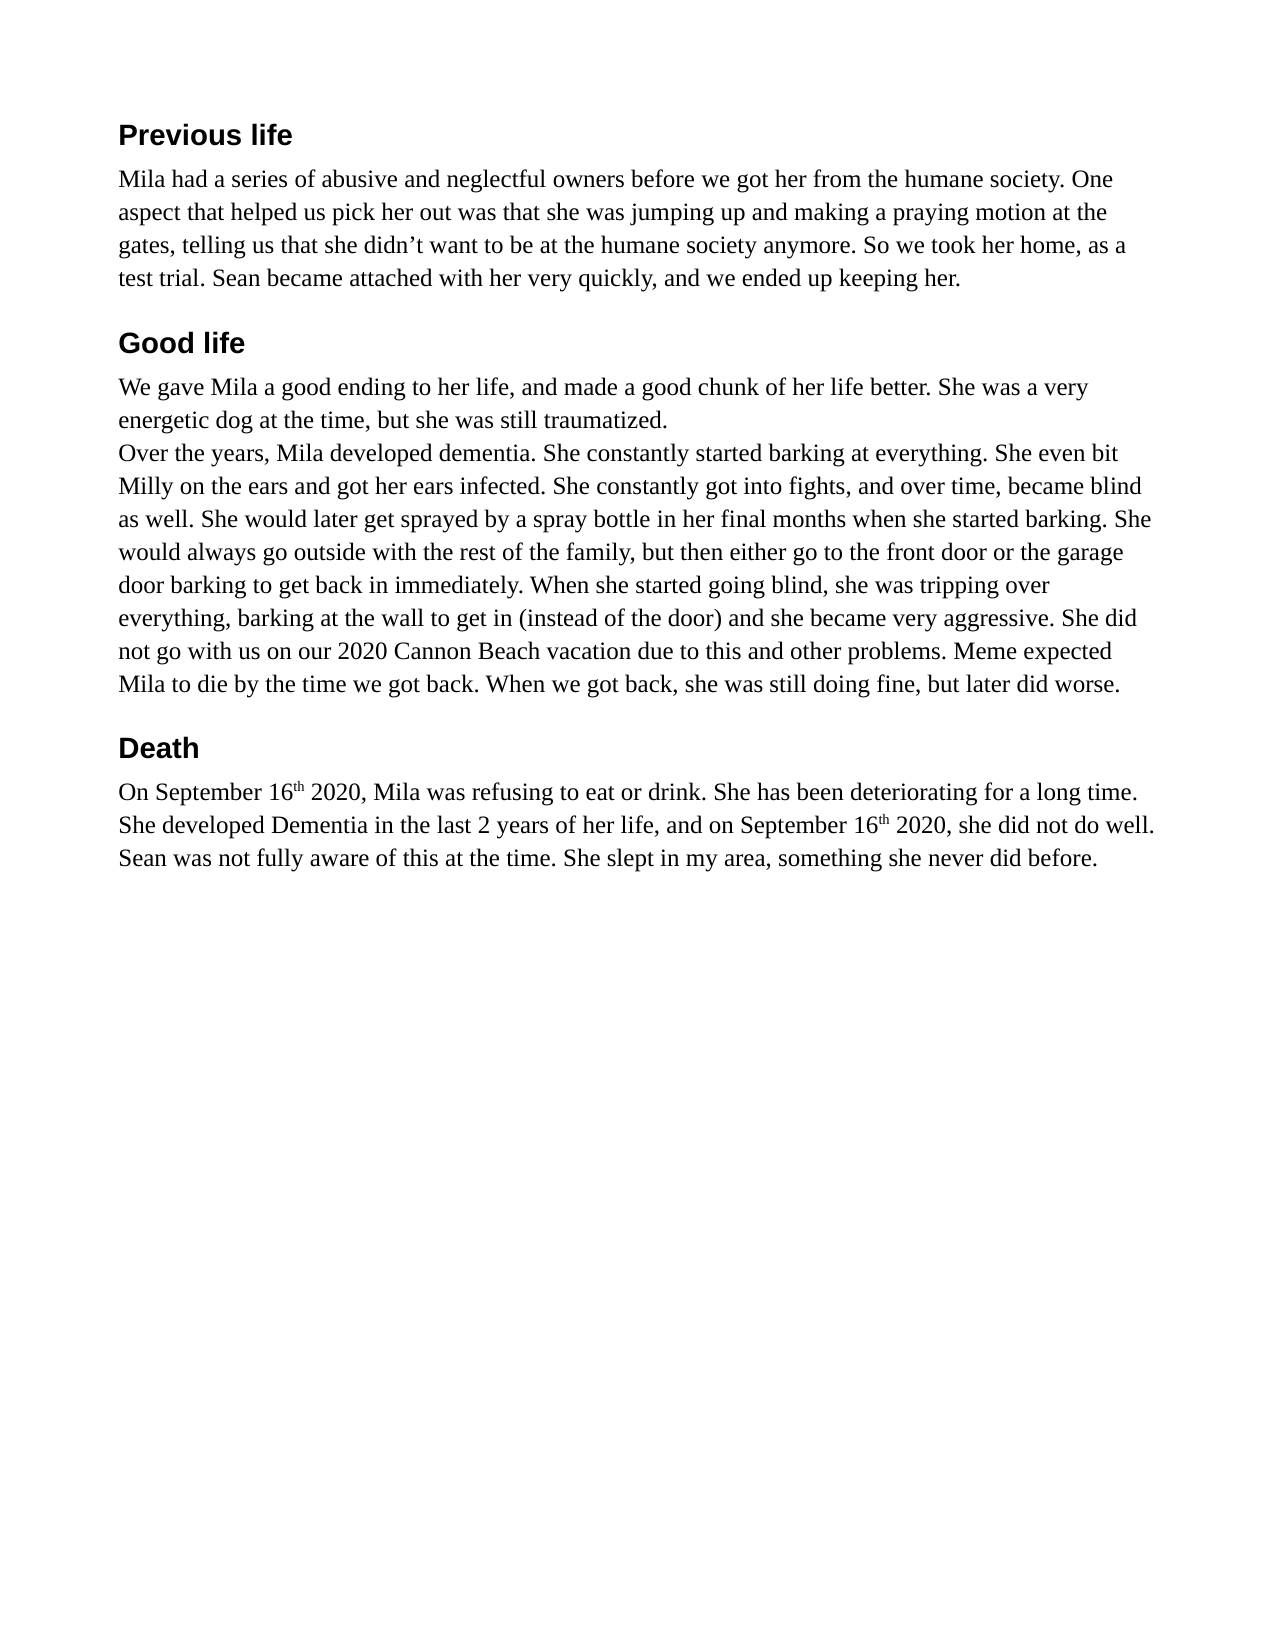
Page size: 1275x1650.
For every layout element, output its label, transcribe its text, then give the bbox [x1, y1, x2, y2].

text Mila had a series of abusive and neglectful owners before we got her from the humane society. One aspect that helped us pick her out was that she was jumping up and making a praying motion at the gates, telling us that she didn’t want to be at the humane society anymore. So we took her home, as a test trial. Sean became attached with her very quickly, and we ended up keeping her. [118, 164, 1157, 292]
subtitle Previous life [118, 118, 1157, 152]
subtitle Death [118, 731, 1157, 765]
text We gave Mila a good ending to her life, and made a good chunk of her life better. She was a very energetic dog at the time, but she was still traumatized. Over the years, Mila developed dementia. She constantly started barking at everything. She even bit Milly on the ears and got her ears infected. She constantly got into fights, and over time, became blind as well. She would later get sprayed by a spray bottle in her final months when she started barking. She would always go outside with the rest of the family, but then either go to the front door or the garage door barking to get back in immediately. When she started going blind, she was tripping over everything, barking at the wall to get in (instead of the door) and she became very aggressive. She did not go with us on our 2020 Cannon Beach vacation due to this and other problems. Meme expected Mila to die by the time we got back. When we got back, she was still doing fine, but later did worse. [118, 372, 1157, 698]
subtitle Good life [118, 326, 1157, 359]
text On September 16th 2020, Mila was refusing to eat or drink. She has been deteriorating for a long time. She developed Dementia in the last 2 years of her life, and on September 16th 2020, she did not do well. Sean was not fully aware of this at the time. She slept in my area, something she never did before. [118, 777, 1157, 872]
